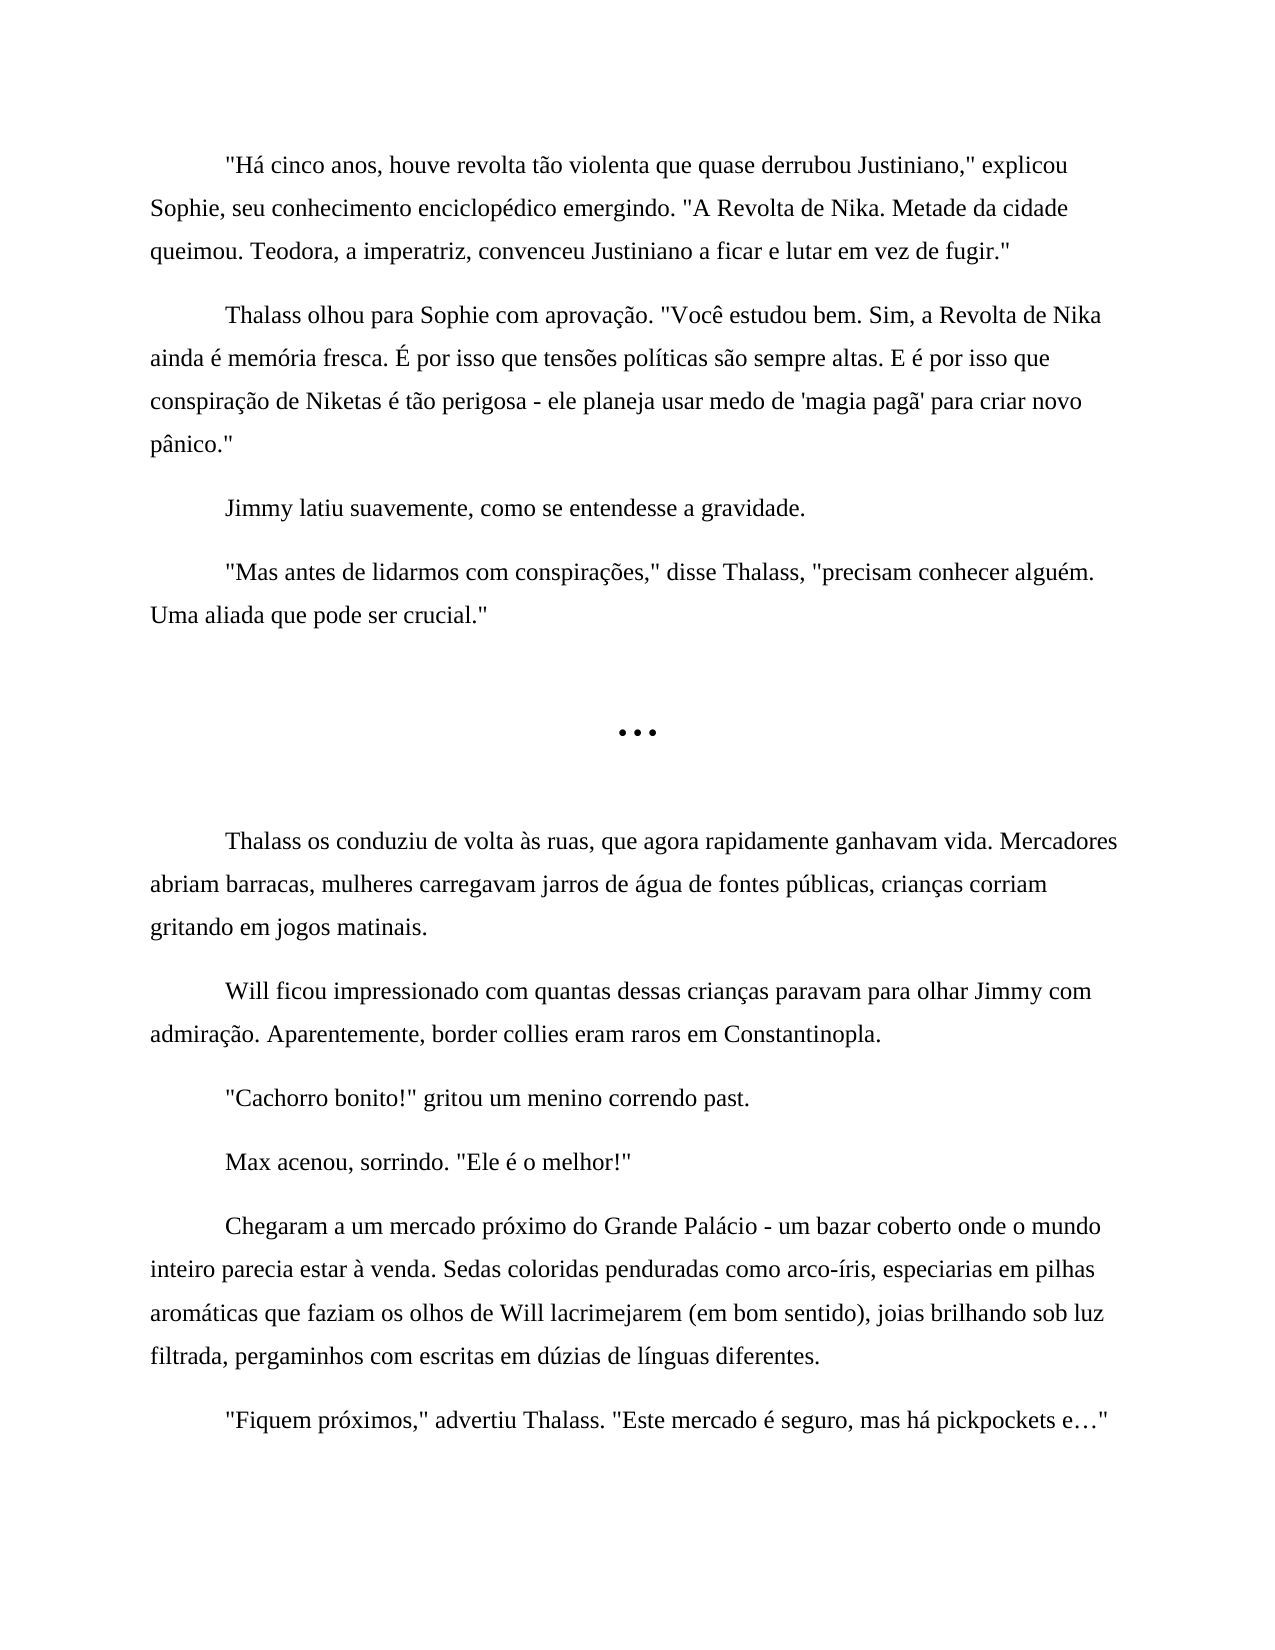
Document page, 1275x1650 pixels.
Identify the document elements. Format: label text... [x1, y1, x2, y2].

text Thalass olhou para Sophie com aprovação. "Você estudou bem. Sim, a Revolta de Nika ainda é memória fresca. É por isso que tensões políticas são sempre altas. E é por isso que conspiração de Niketas é tão perigosa - ele planeja usar medo de 'magia pagã' para criar novo pânico." [150, 300, 1125, 458]
text "Fiquem próximos," advertiu Thalass. "Este mercado é seguro, mas há pickpockets e…" [150, 1405, 1125, 1433]
text Will ficou impressionado com quantas dessas crianças paravam para olhar Jimmy com admiração. Aparentemente, border collies eram raros em Constantinopla. [150, 976, 1125, 1048]
text Max acenou, sorrindo. "Ele é o melhor!" [150, 1147, 1125, 1176]
text Thalass os conduziu de volta às ruas, que agora rapidamente ganhavam vida. Mercadores abriam barracas, mulheres carregavam jarros de água de fontes públicas, crianças corriam gritando em jogos matinais. [150, 826, 1125, 941]
text • • • [150, 718, 1125, 747]
text Chegaram a um mercado próximo do Grande Palácio - um bazar coberto onde o mundo inteiro parecia estar à venda. Sedas coloridas penduradas como arco-íris, especiarias em pilhas aromáticas que faziam os olhos de Will lacrimejarem (em bom sentido), joias brilhando sob luz filtrada, pergaminhos com escritas em dúzias de línguas diferentes. [150, 1211, 1125, 1369]
text "Cachorro bonito!" gritou um menino correndo past. [150, 1083, 1125, 1112]
text "Há cinco anos, houve revolta tão violenta que quase derrubou Justiniano," explicou Sophie, seu conhecimento enciclopédico emergindo. "A Revolta de Nika. Metade da cidade queimou. Teodora, a imperatriz, convenceu Justiniano a ficar e lutar em vez de fugir." [150, 150, 1125, 265]
text "Mas antes de lidarmos com conspirações," disse Thalass, "precisam conhecer alguém. Uma aliada que pode ser crucial." [150, 557, 1125, 629]
text Jimmy latiu suavemente, como se entendesse a gravidade. [150, 493, 1125, 522]
